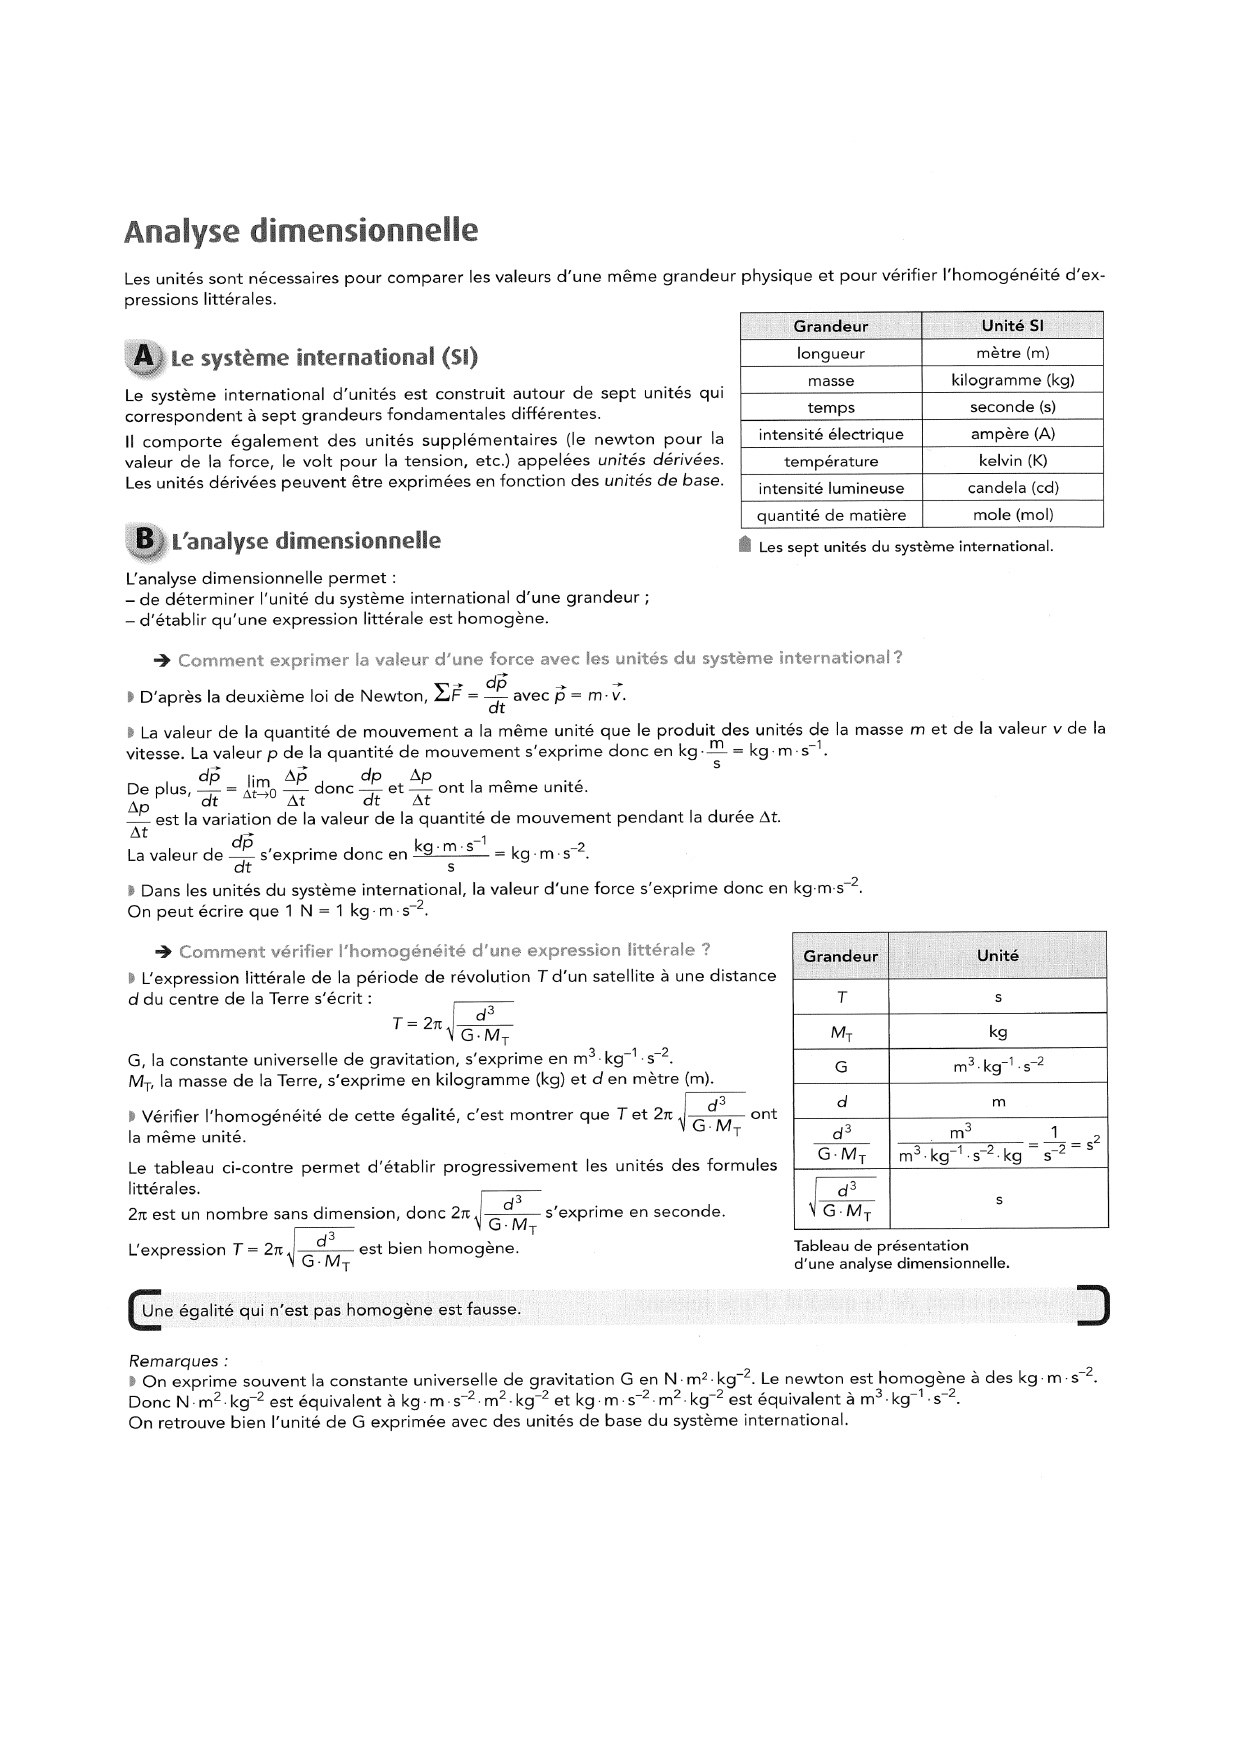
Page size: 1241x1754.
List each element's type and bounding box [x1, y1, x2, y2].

picture [59, 59, 1182, 1532]
